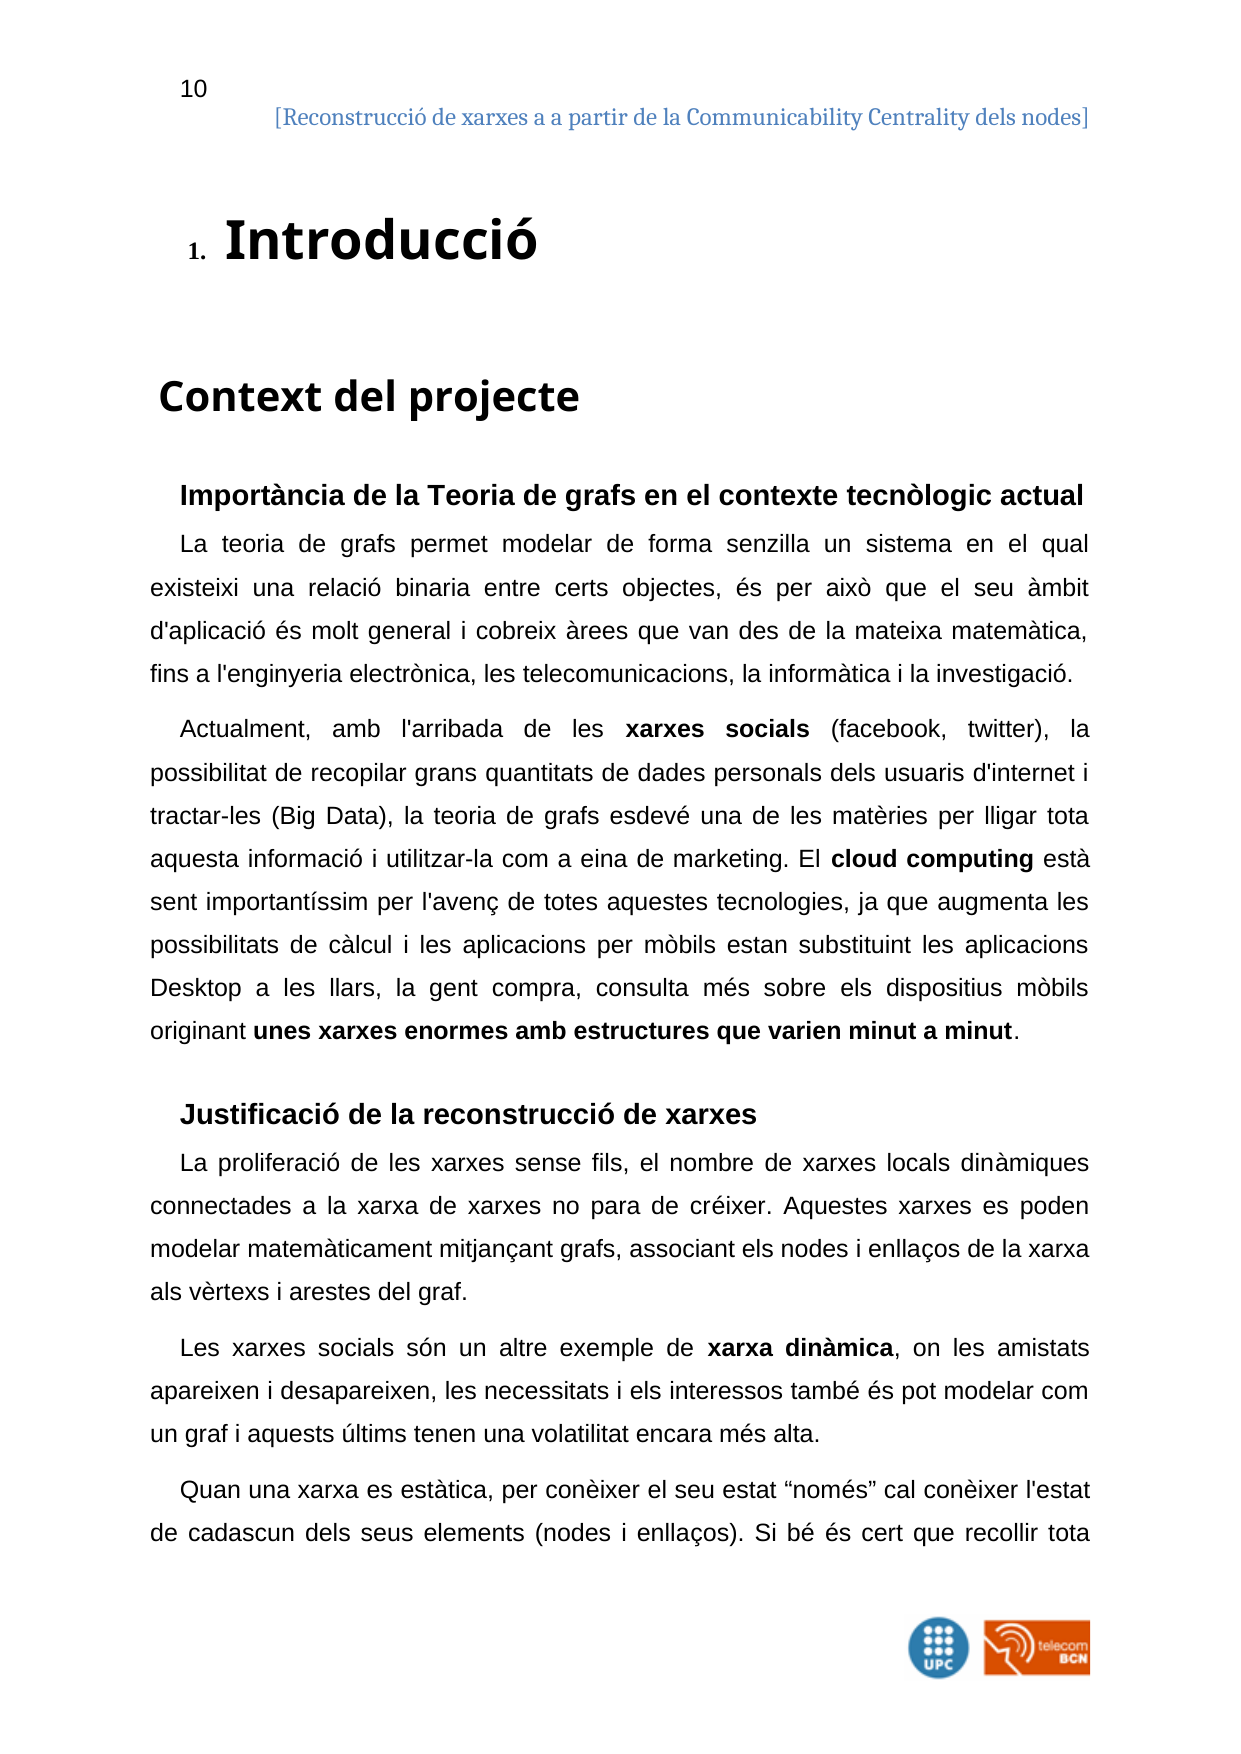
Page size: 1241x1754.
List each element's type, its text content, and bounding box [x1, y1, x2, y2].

subtitle Introducció [187, 202, 1090, 275]
text Actualment, amb l'arribada de les xarxes socials (facebook, twitter), la possibilitat de recopilar grans quantitats de dades personals dels usuaris d'internet i tractar-les (Big Data), la teoria de grafs esdevé una de les matèries per lligar tota aquesta informació i utilitzar-la com a eina de marketing. El cloud computing està sent importantíssim per l'avenç de totes aquestes tecnologies, ja que augmenta les possibilitats de càlcul i les aplicacions per mòbils estan substituint les aplicacions Desktop a les llars, la gent compra, consulta més sobre els dispositius mòbils originant unes xarxes enormes amb estructures que varien minut a minut. [150, 714, 1090, 1045]
text Quan una xarxa es estàtica, per conèixer el seu estat “només” cal conèixer l'estat de cadascun dels seus elements (nodes i enllaços). Si bé és cert que recollir tota [150, 1475, 1090, 1547]
subtitle Context del projecte [158, 367, 1090, 424]
text La proliferació de les xarxes sense fils, el nombre de xarxes locals dinàmiques connectades a la xarxa de xarxes no para de créixer. Aquestes xarxes es poden modelar matemàticament mitjançant grafs, associant els nodes i enllaços de la xarxa als vèrtexs i arestes del graf. [150, 1148, 1090, 1306]
subtitle Justificació de la reconstrucció de xarxes [150, 1097, 1090, 1130]
text La teoria de grafs permet modelar de forma senzilla un sistema en el qual existeixi una relació binaria entre certs objectes, és per això que el seu àmbit d'aplicació és molt general i cobreix àrees que van des de la mateixa matemàtica, fins a l'enginyeria electrònica, les telecomunicacions, la informàtica i la investigació. [150, 529, 1090, 687]
subtitle Importància de la Teoria de grafs en el contexte tecnòlogic actual [150, 478, 1090, 512]
picture [904, 1614, 1091, 1681]
text Les xarxes socials són un altre exemple de xarxa dinàmica, on les amistats apareixen i desapareixen, les necessitats i els interessos també és pot modelar com un graf i aquests últims tenen una volatilitat encara més alta. [150, 1333, 1090, 1448]
